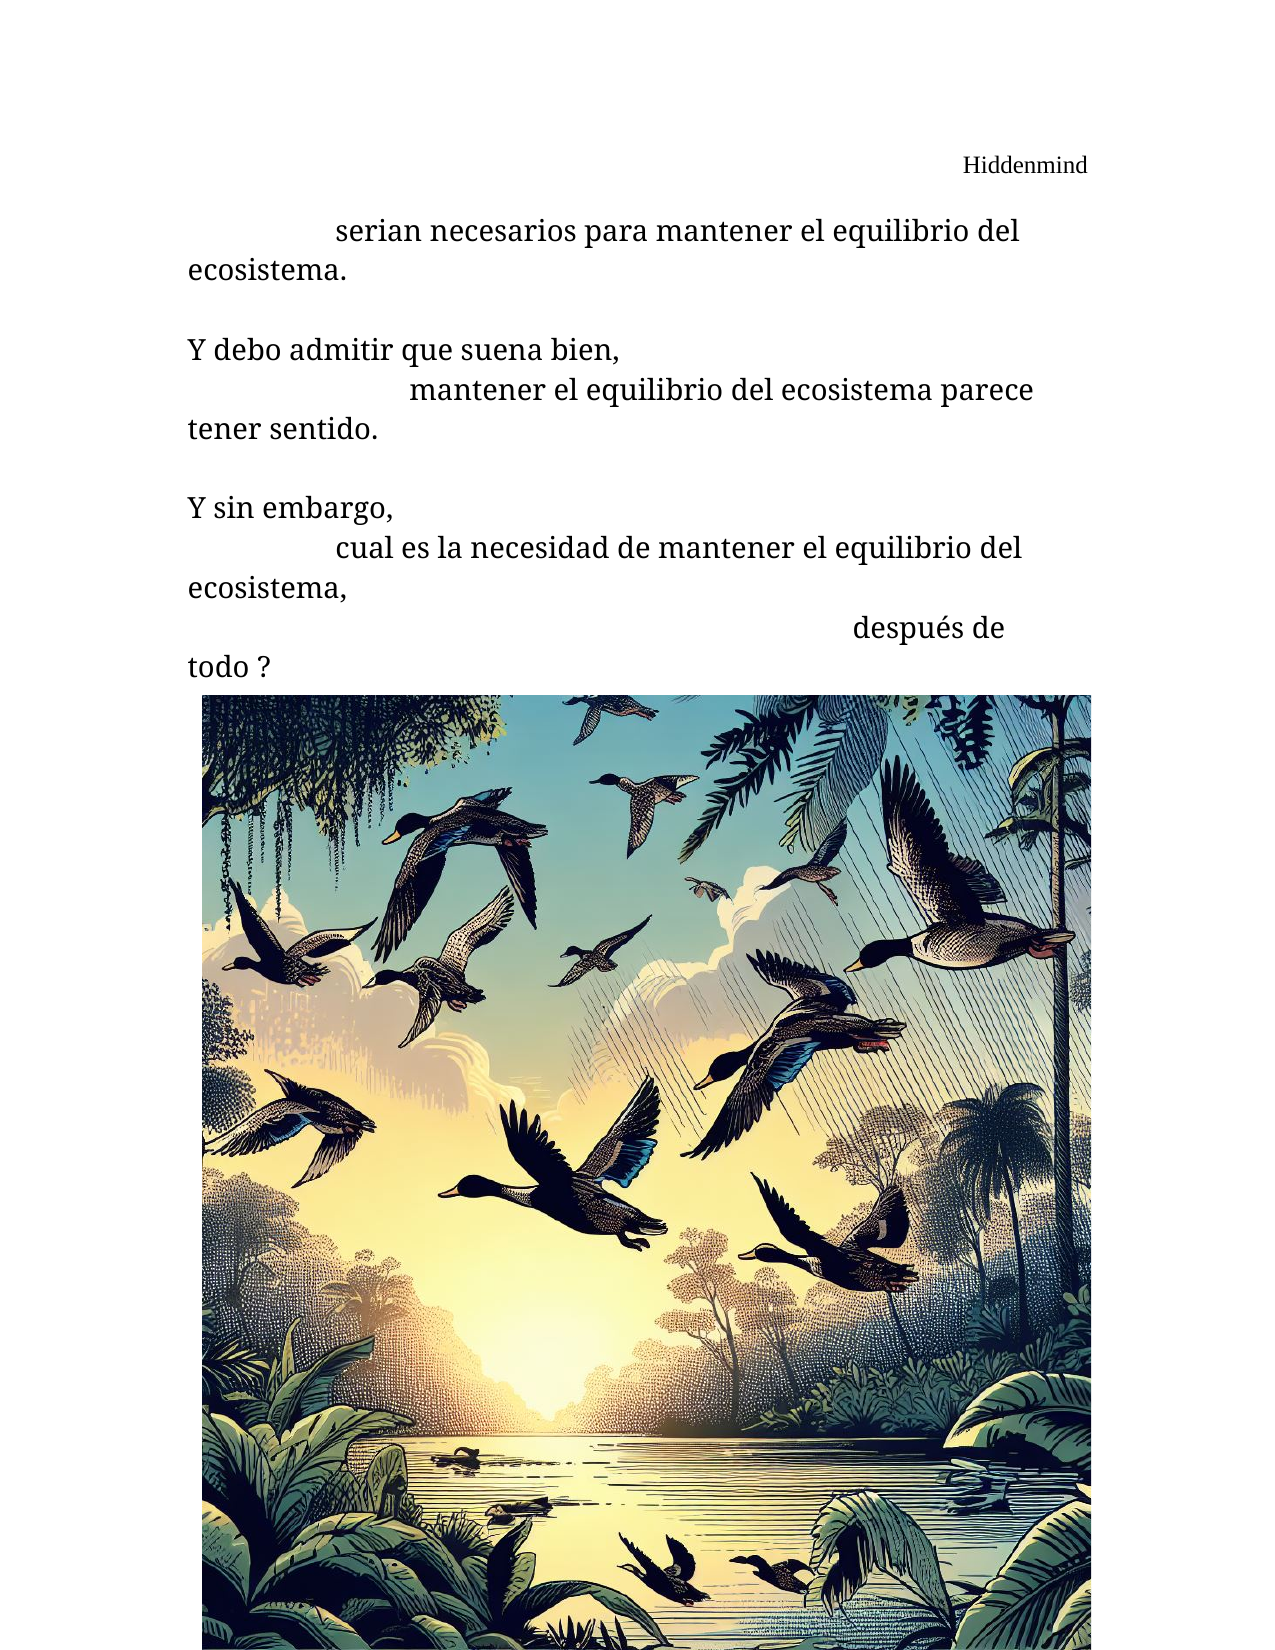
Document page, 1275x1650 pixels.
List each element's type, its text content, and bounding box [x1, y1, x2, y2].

picture [202, 695, 1092, 1650]
text serian necesarios para mantener el equilibrio del ecosistema. [187, 210, 1087, 289]
text Y debo admitir que suena bien, [187, 329, 1087, 369]
text cual es la necesidad de mantener el equilibrio del ecosistema, [187, 527, 1087, 607]
text Y sin embargo, [187, 488, 1087, 527]
text después de todo ? [187, 607, 1087, 686]
text mantener el equilibrio del ecosistema parece tener sentido. [187, 369, 1087, 448]
